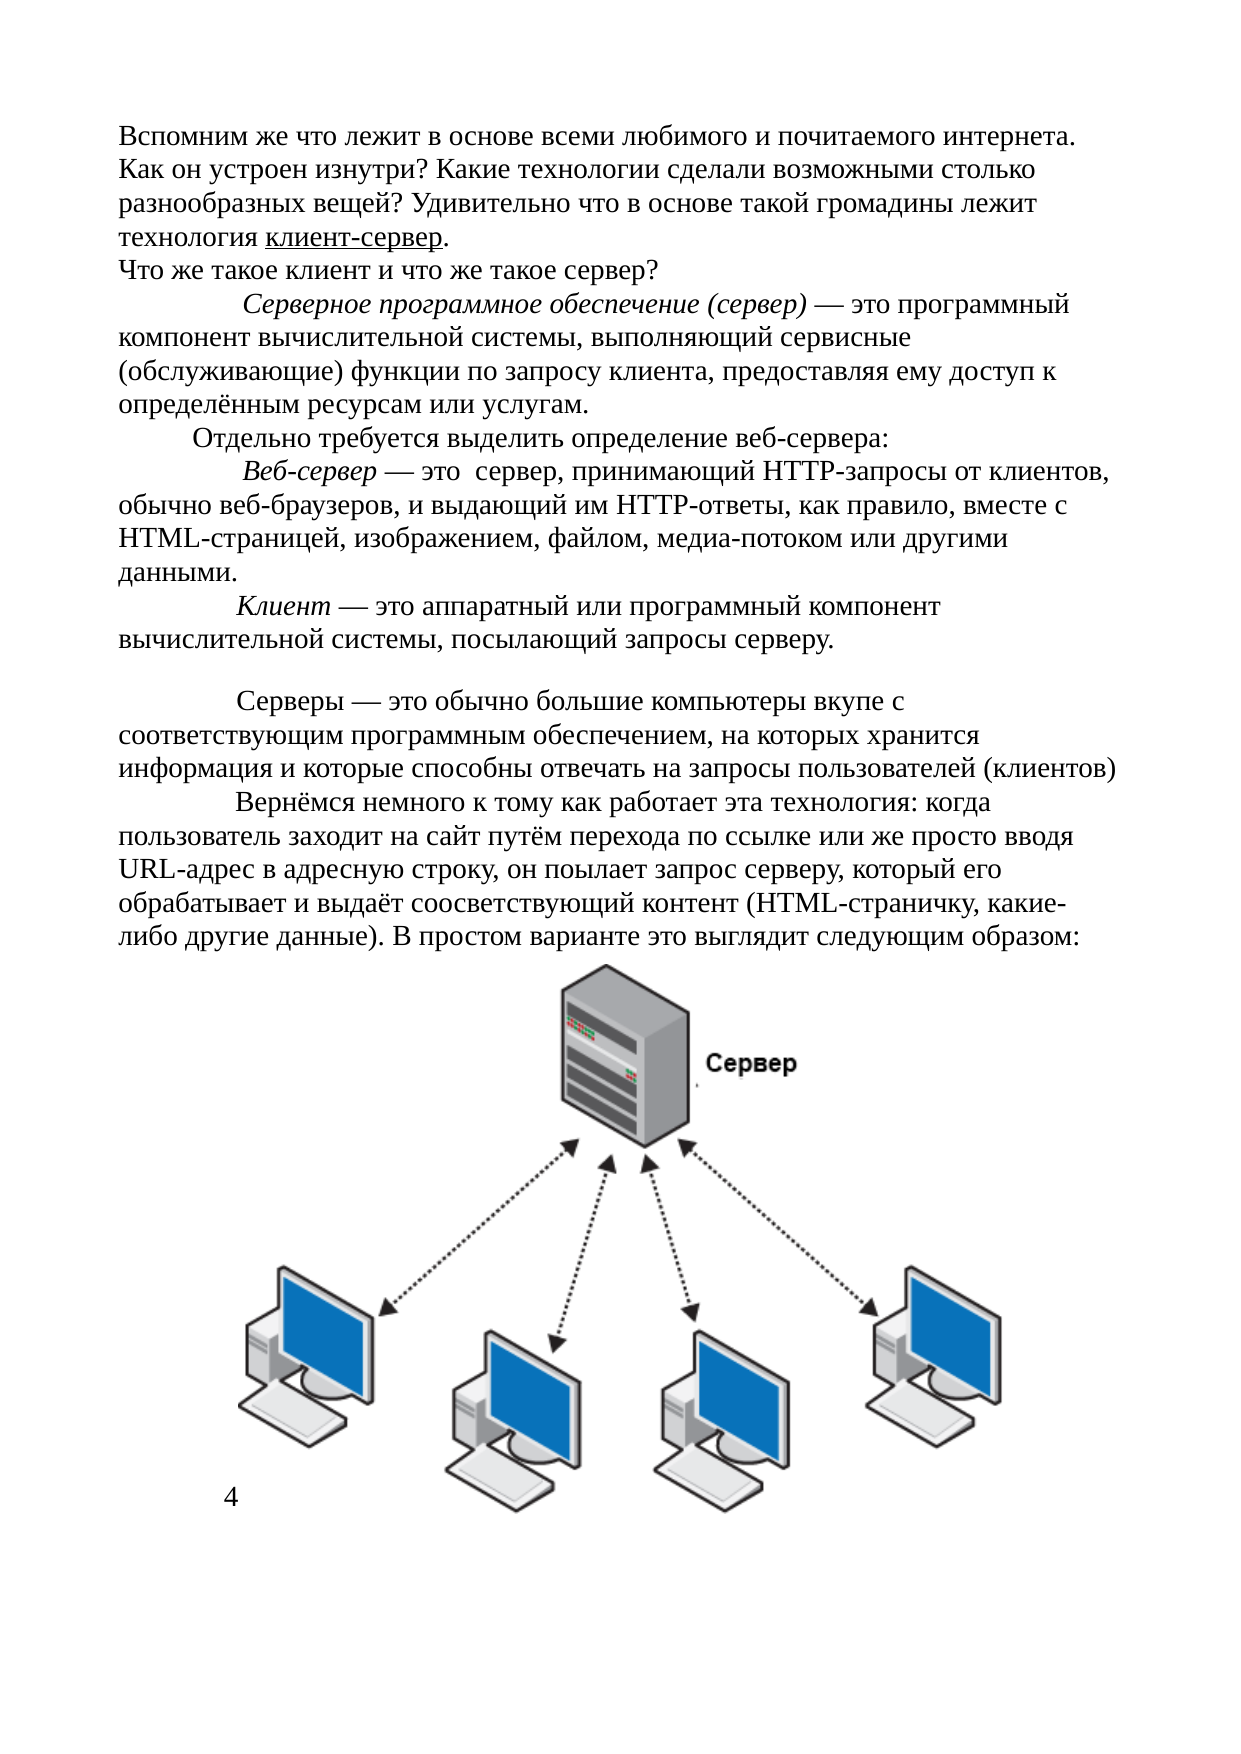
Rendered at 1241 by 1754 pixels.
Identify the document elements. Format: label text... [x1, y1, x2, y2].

text Веб-сервер — это сервер, принимающий HTTP-запросы от клиентов, обычно веб-браузеров, и выдающий им HTTP-ответы, как правило, вместе с HTML-страницей, изображением, файлом, медиа-потоком или другими данными. [118, 453, 1122, 588]
picture [238, 964, 1003, 1514]
text Отдельно требуется выделить определение веб-сервера: [156, 420, 1122, 453]
text Что же такое клиент и что же такое сервер? [118, 252, 1122, 286]
text 4 [118, 1445, 238, 1512]
text Вспомним же что лежит в основе всеми любимого и почитаемого интернета. Как он устроен изнутри? Какие технологии сделали возможными столько разнообразных вещей? Удивительно что в основе такой громадины лежит технология клиент-сервер. [118, 118, 1122, 252]
text Вернёмся немного к тому как работает эта технология: когда пользователь заходит на сайт путём перехода по ссылке или же просто вводя URL-адрес в адресную строку, он поылает запрос серверу, который его обрабатывает и выдаёт соосветствующий контент (HTML-страничку, какие-либо другие данные). В простом варианте это выглядит следующим образом: [118, 784, 1122, 952]
text Серверное программное обеспечение (сервер) — это программный компонент вычислительной системы, выполняющий сервисные (обслуживающие) функции по запросу клиента, предоставляя ему доступ к определённым ресурсам или услугам. [118, 286, 1122, 420]
text Клиент — это аппаратный или программный компонент вычислительной системы, посылающий запросы серверу. [118, 588, 1122, 655]
text Серверы — это обычно большие компьютеры вкупе с соответствующим программным обеспечением, на которых хранится информация и которые способны отвечать на запросы пользователей (клиентов) [118, 683, 1122, 784]
text [1003, 1445, 1122, 1512]
